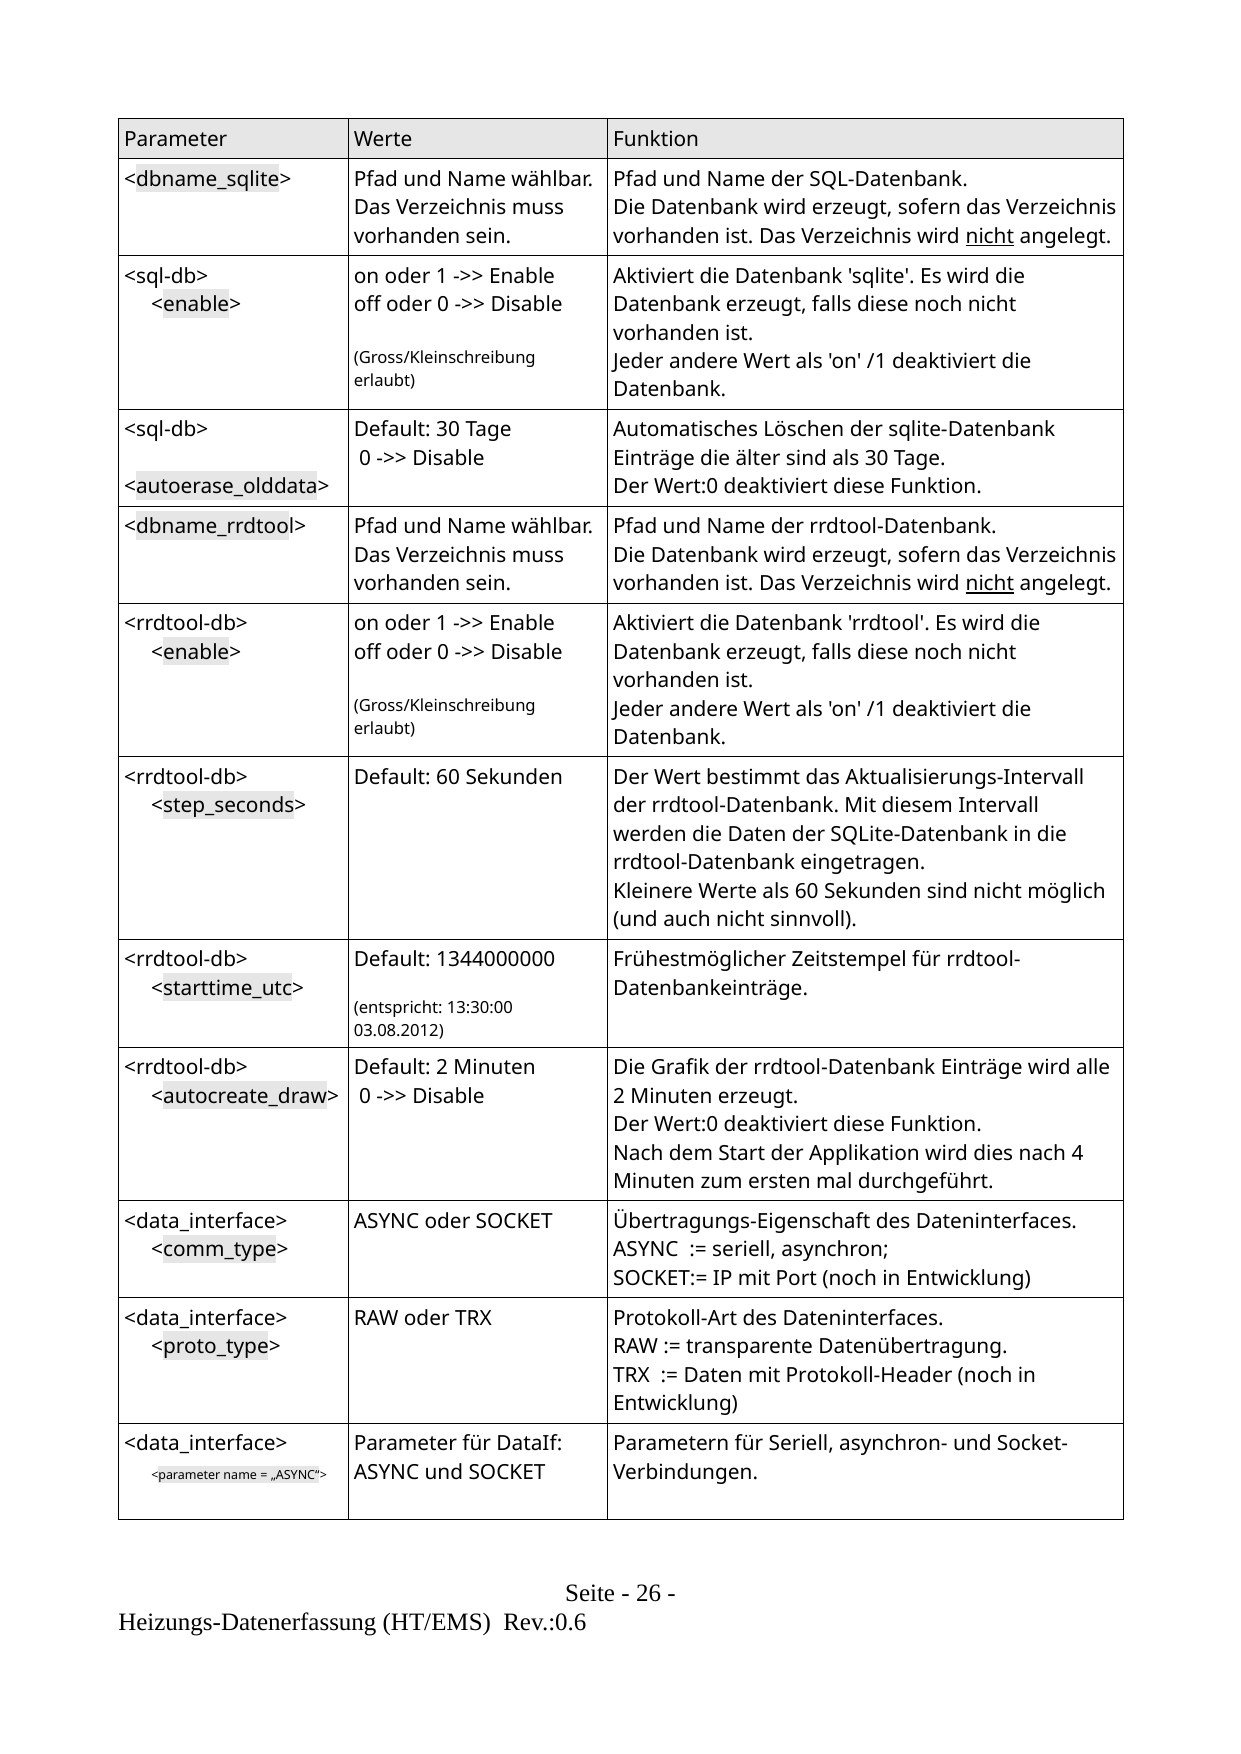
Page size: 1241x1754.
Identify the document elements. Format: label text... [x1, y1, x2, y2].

table_header Werte [349, 119, 607, 158]
table_cell <rrdtool-db> <autocreate_draw> [119, 1048, 348, 1200]
table_cell Parameter für DataIf: ASYNC und SOCKET [349, 1424, 607, 1519]
table_cell Automatisches Löschen der sqlite-Datenbank Einträge die älter sind als 30 Tage. Der Wert:0 deaktiviert diese Funktion. [608, 410, 1123, 506]
table_cell Default: 2 Minuten 0 ->> Disable [349, 1048, 607, 1200]
table_cell RAW oder TRX [349, 1298, 607, 1422]
table_cell Aktiviert die Datenbank 'rrdtool'. Es wird die Datenbank erzeugt, falls diese noch nicht vorhanden ist. Jeder andere Wert als 'on' /1 deaktiviert die Datenbank. [608, 604, 1123, 756]
table_cell <data_interface> <comm_type> [119, 1201, 348, 1297]
table_cell Pfad und Name der SQL-Datenbank. Die Datenbank wird erzeugt, sofern das Verzeichnis vorhanden ist. Das Verzeichnis wird nicht angelegt. [608, 159, 1123, 255]
table_cell Default: 30 Tage 0 ->> Disable [349, 410, 607, 506]
table_cell Parametern für Seriell, asynchron- und Socket-Verbindungen. [608, 1424, 1123, 1519]
table_cell Pfad und Name wählbar. Das Verzeichnis muss vorhanden sein. [349, 159, 607, 255]
table_cell on oder 1 ->> Enable off oder 0 ->> Disable (Gross/Kleinschreibung erlaubt) [349, 256, 607, 409]
table_cell ASYNC oder SOCKET [349, 1201, 607, 1297]
table_cell Der Wert bestimmt das Aktualisierungs-Intervall der rrdtool-Datenbank. Mit diesem Intervall werden die Daten der SQLite-Datenbank in die rrdtool-Datenbank eingetragen. Kleinere Werte als 60 Sekunden sind nicht möglich (und auch nicht sinnvoll). [608, 757, 1123, 938]
table_cell <data_interface> <parameter name = „ASYNC“> [119, 1424, 348, 1519]
table_cell Die Grafik der rrdtool-Datenbank Einträge wird alle 2 Minuten erzeugt. Der Wert:0 deaktiviert diese Funktion. Nach dem Start der Applikation wird dies nach 4 Minuten zum ersten mal durchgeführt. [608, 1048, 1123, 1200]
table_cell <dbname_rrdtool> [119, 507, 348, 602]
table_cell <sql-db> <autoerase_olddata> [119, 410, 348, 506]
table_header Funktion [608, 119, 1123, 158]
table_cell Pfad und Name wählbar. Das Verzeichnis muss vorhanden sein. [349, 507, 607, 602]
table_cell Default: 60 Sekunden [349, 757, 607, 938]
table_cell Pfad und Name der rrdtool-Datenbank. Die Datenbank wird erzeugt, sofern das Verzeichnis vorhanden ist. Das Verzeichnis wird nicht angelegt. [608, 507, 1123, 602]
table_cell <sql-db> <enable> [119, 256, 348, 409]
table_cell <data_interface> <proto_type> [119, 1298, 348, 1422]
table_cell <rrdtool-db> <enable> [119, 604, 348, 756]
table_cell Protokoll-Art des Dateninterfaces. RAW := transparente Datenübertragung. TRX := Daten mit Protokoll-Header (noch in Entwicklung) [608, 1298, 1123, 1422]
table_header Parameter [119, 119, 348, 158]
table_cell <rrdtool-db> <starttime_utc> [119, 940, 348, 1047]
table_cell Übertragungs-Eigenschaft des Dateninterfaces. ASYNC := seriell, asynchron; SOCKET:= IP mit Port (noch in Entwicklung) [608, 1201, 1123, 1297]
table_cell Frühestmöglicher Zeitstempel für rrdtool-Datenbankeinträge. [608, 940, 1123, 1047]
table_cell on oder 1 ->> Enable off oder 0 ->> Disable (Gross/Kleinschreibung erlaubt) [349, 604, 607, 756]
table_cell Aktiviert die Datenbank 'sqlite'. Es wird die Datenbank erzeugt, falls diese noch nicht vorhanden ist. Jeder andere Wert als 'on' /1 deaktiviert die Datenbank. [608, 256, 1123, 409]
table_cell <dbname_sqlite> [119, 159, 348, 255]
table_cell Default: 1344000000 (entspricht: 13:30:00 03.08.2012) [349, 940, 607, 1047]
table_cell <rrdtool-db> <step_seconds> [119, 757, 348, 938]
